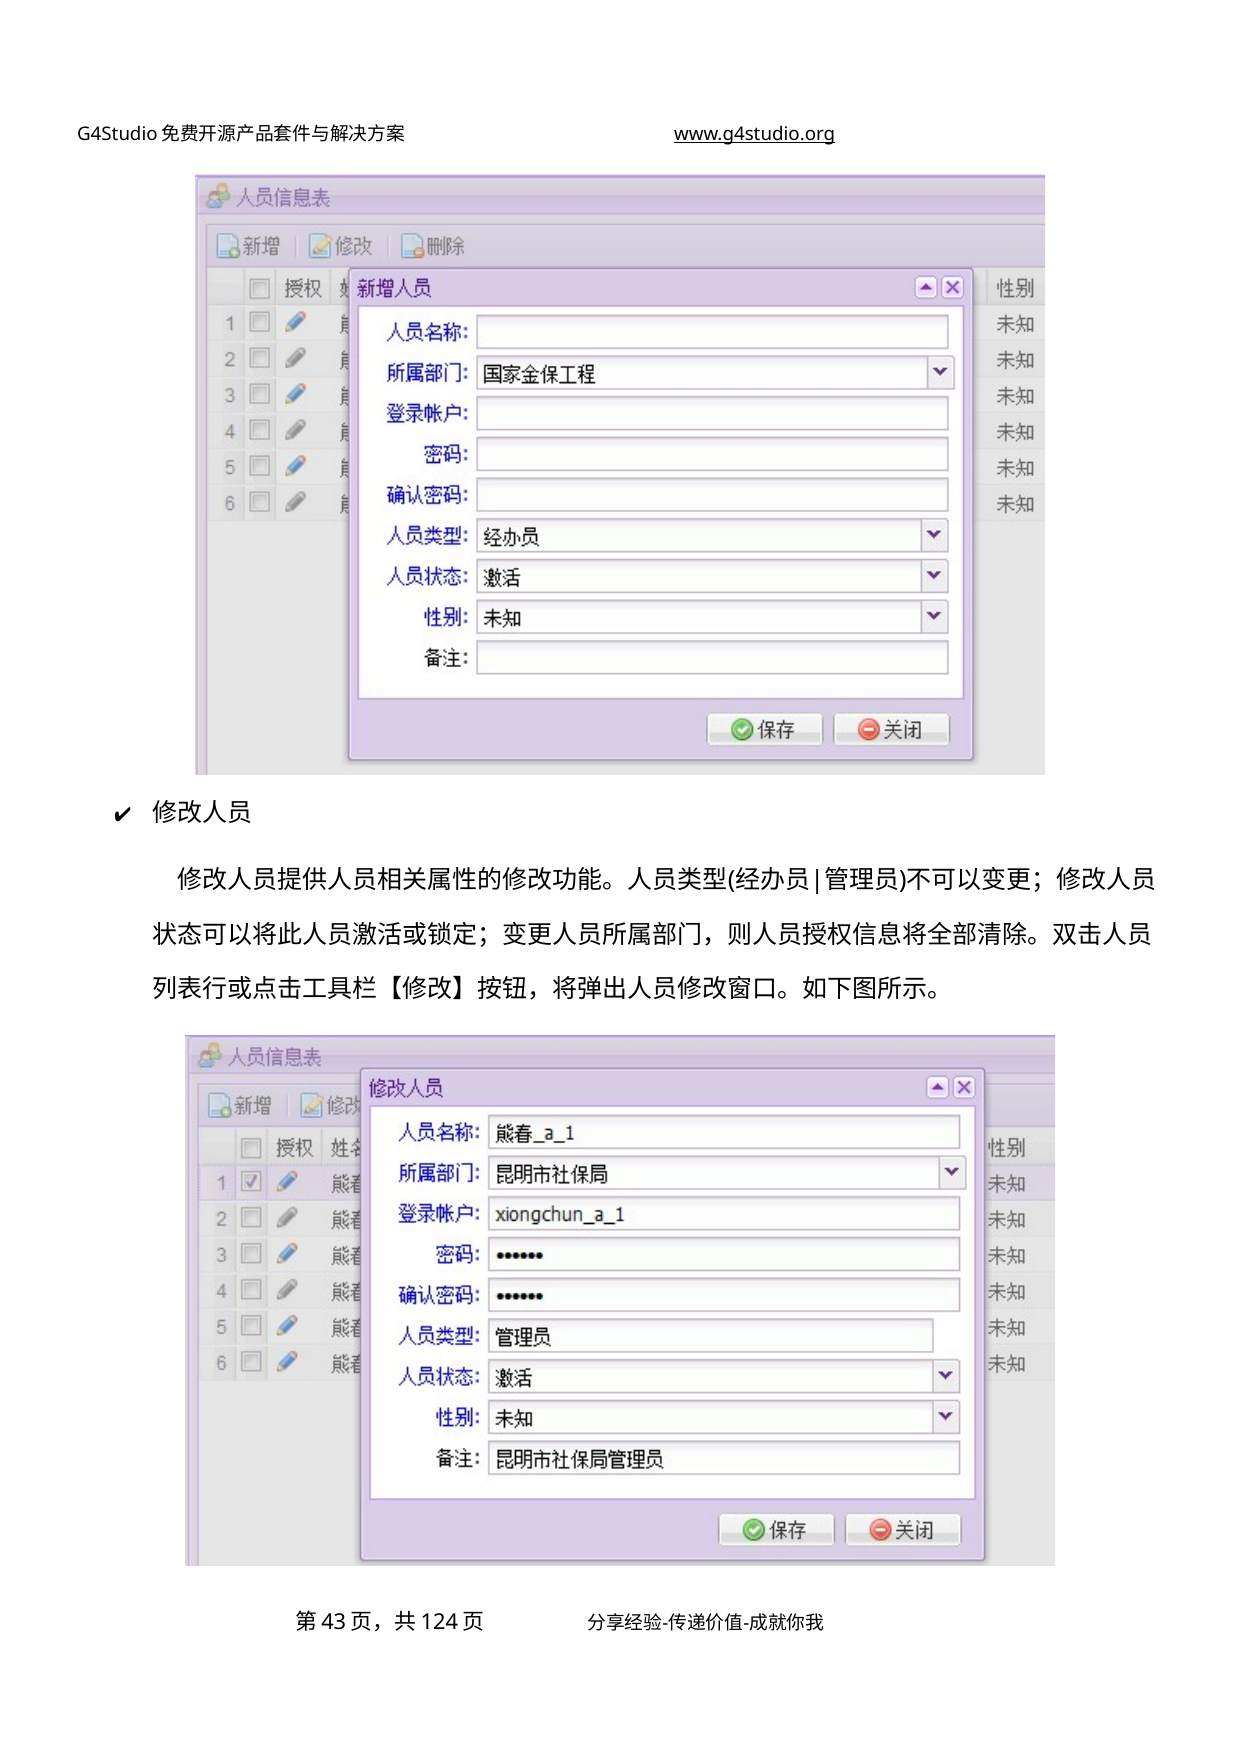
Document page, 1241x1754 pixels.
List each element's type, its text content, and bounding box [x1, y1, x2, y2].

list 修改人员提供人员相关属性的修改功能。人员类型(经办员|管理员)不可以变更；修改人员状态可以将此人员激活或锁定；变更人员所属部门，则人员授权信息将全部清除。双击人员列表行或点击工具栏【修改】按钮，将弹出人员修改窗口。如下图所示。 [114, 860, 1163, 1005]
picture [185, 1035, 1056, 1566]
picture [195, 174, 1045, 775]
list 修改人员 [114, 175, 1163, 829]
